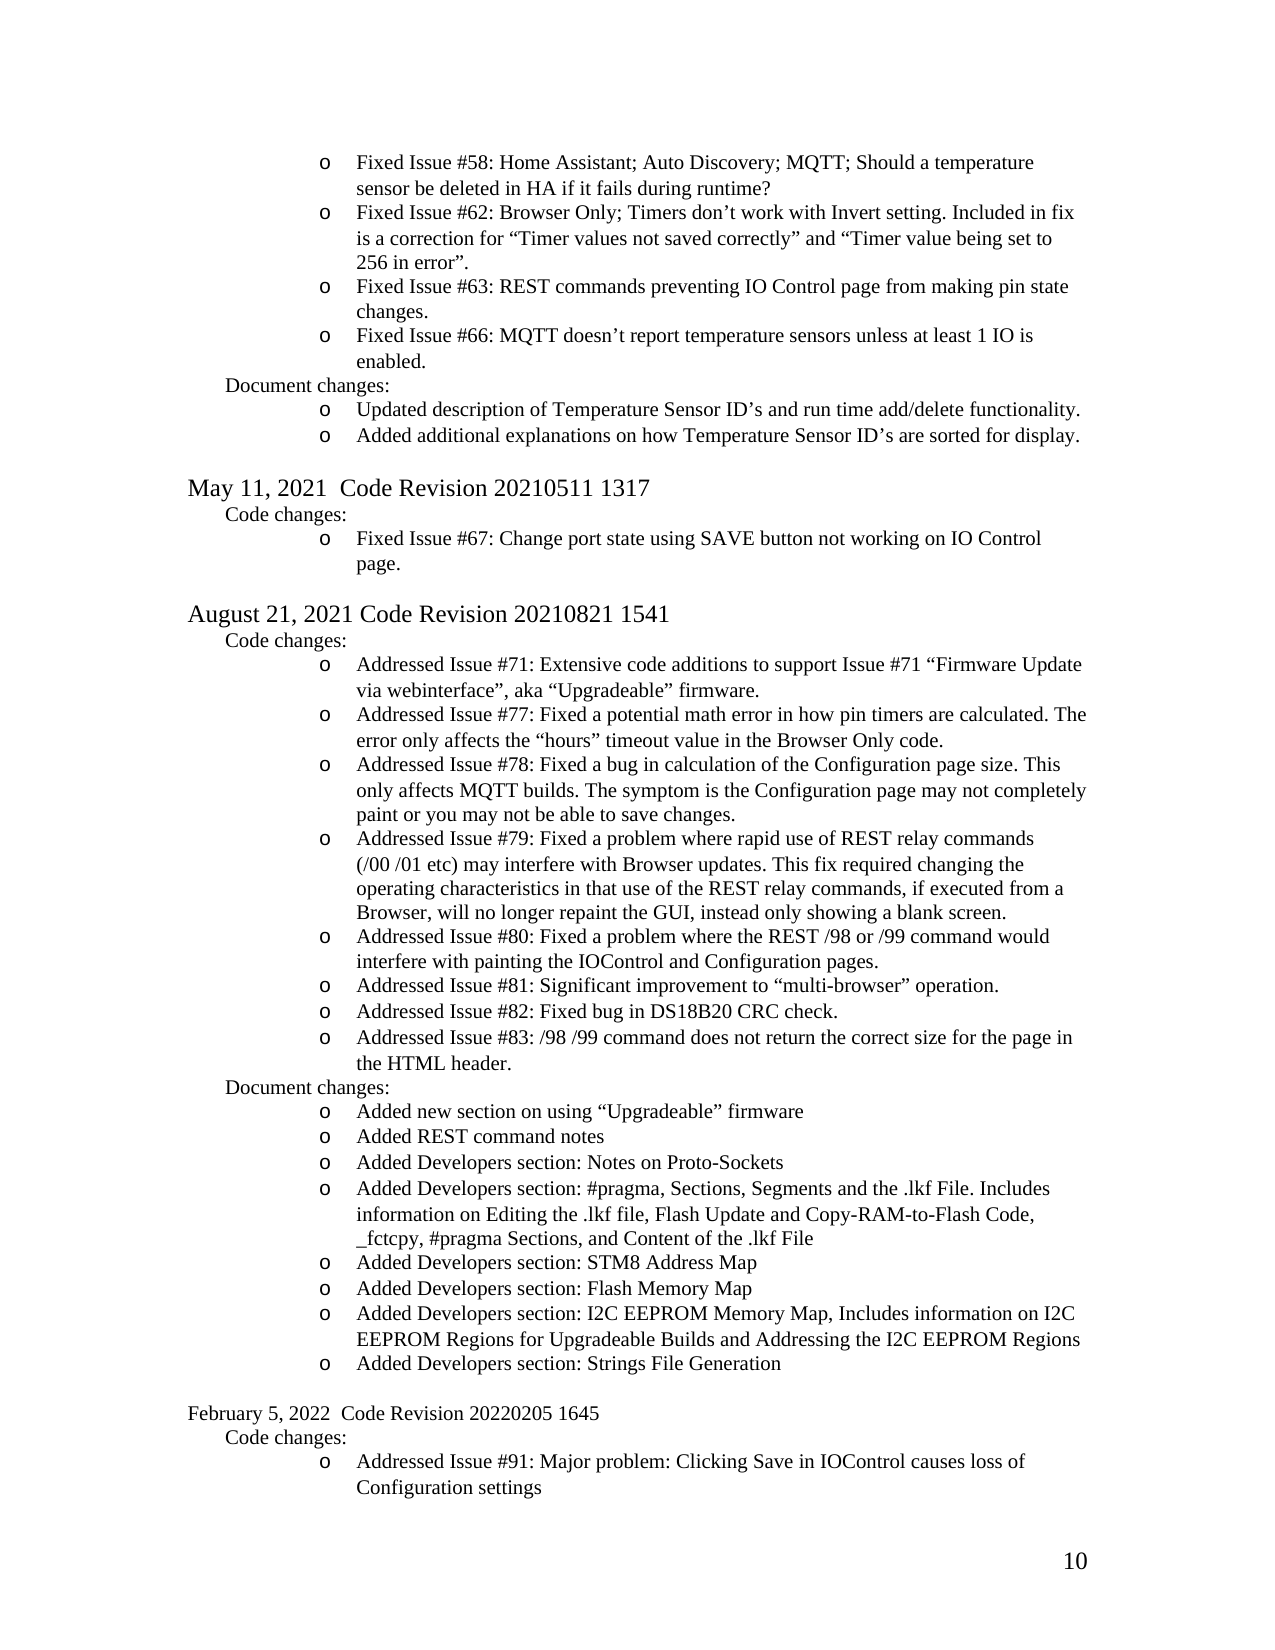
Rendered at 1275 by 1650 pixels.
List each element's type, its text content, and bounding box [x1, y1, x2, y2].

list Addressed Issue #80: Fixed a problem where the REST /98 or /99 command would interfere with painting the IOControl and Configuration pages. [319, 924, 1087, 973]
list Added Developers section: I2C EEPROM Memory Map, Includes information on I2C EEPROM Regions for Upgradeable Builds and Addressing the I2C EEPROM Regions [319, 1301, 1087, 1351]
text Document changes: [225, 373, 1087, 397]
list Fixed Issue #67: Change port state using SAVE button not working on IO Control page. [319, 526, 1087, 575]
text Code changes: [225, 628, 1087, 652]
list Addressed Issue #81: Significant improvement to “multi-browser” operation. [319, 973, 1087, 999]
list Fixed Issue #63: REST commands preventing IO Control page from making pin state changes. [319, 274, 1087, 323]
list Fixed Issue #62: Browser Only; Timers don’t work with Invert setting. Included in fix is a correction for “Timer values not saved correctly” and “Timer value being set to 256 in error”. [319, 200, 1087, 274]
list Fixed Issue #66: MQTT doesn’t report temperature sensors unless at least 1 IO is enabled. [319, 323, 1087, 373]
text May 11, 2021 Code Revision 20210511 1317 [187, 473, 1087, 502]
list Added Developers section: Flash Memory Map [319, 1276, 1087, 1301]
list Addressed Issue #83: /98 /99 command does not return the correct size for the page in the HTML header. [319, 1025, 1087, 1075]
list Fixed Issue #58: Home Assistant; Auto Discovery; MQTT; Should a temperature sensor be deleted in HA if it fails during runtime? [319, 150, 1087, 200]
list Added additional explanations on how Temperature Sensor ID’s are sorted for display. [319, 423, 1087, 449]
list Added new section on using “Upgradeable” firmware [319, 1099, 1087, 1124]
list Addressed Issue #91: Major problem: Clicking Save in IOControl causes loss of Configuration settings [319, 1449, 1087, 1499]
list Addressed Issue #78: Fixed a bug in calculation of the Configuration page size. This only affects MQTT builds. The symptom is the Configuration page may not completely paint or you may not be able to save changes. [319, 752, 1087, 826]
list Added Developers section: Notes on Proto-Sockets [319, 1150, 1087, 1176]
text February 5, 2022 Code Revision 20220205 1645 [187, 1401, 1087, 1425]
list Added Developers section: STM8 Address Map [319, 1250, 1087, 1276]
list Addressed Issue #82: Fixed bug in DS18B20 CRC check. [319, 999, 1087, 1025]
text Code changes: [225, 502, 1087, 526]
text Code changes: [225, 1425, 1087, 1449]
list Addressed Issue #77: Fixed a potential math error in how pin timers are calculated. The error only affects the “hours” timeout value in the Browser Only code. [319, 702, 1087, 752]
text August 21, 2021 Code Revision 20210821 1541 [187, 599, 1087, 628]
list Added REST command notes [319, 1124, 1087, 1150]
text Document changes: [225, 1075, 1087, 1099]
list Addressed Issue #79: Fixed a problem where rapid use of REST relay commands (/00 /01 etc) may interfere with Browser updates. This fix required changing the operating characteristics in that use of the REST relay commands, if executed from a Browser, will no longer repaint the GUI, instead only showing a blank screen. [319, 826, 1087, 924]
list Updated description of Temperature Sensor ID’s and run time add/delete functionality. [319, 397, 1087, 423]
list Added Developers section: #pragma, Sections, Segments and the .lkf File. Includes information on Editing the .lkf file, Flash Update and Copy-RAM-to-Flash Code, _fctcpy, #pragma Sections, and Content of the .lkf File [319, 1176, 1087, 1250]
list Addressed Issue #71: Extensive code additions to support Issue #71 “Firmware Update via webinterface”, aka “Upgradeable” firmware. [319, 652, 1087, 702]
list Added Developers section: Strings File Generation [319, 1351, 1087, 1377]
